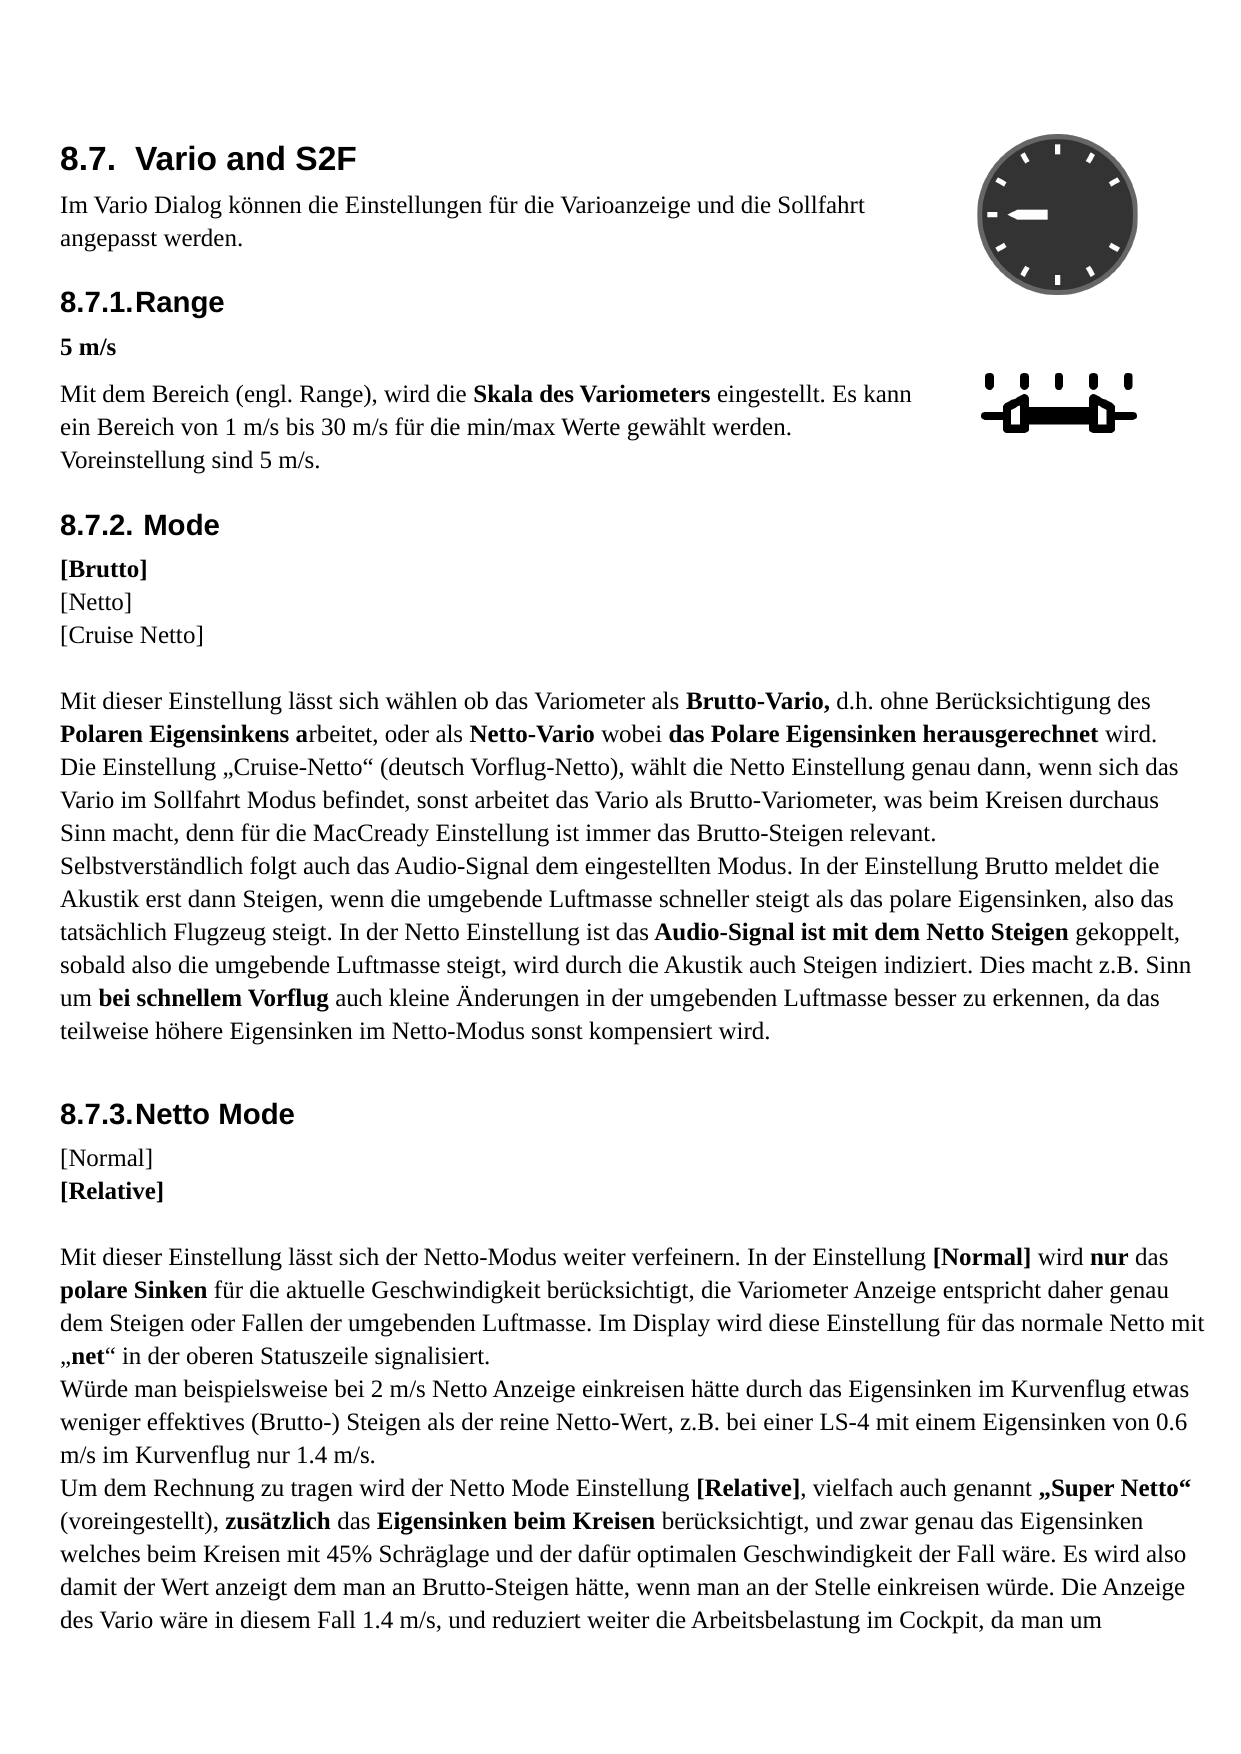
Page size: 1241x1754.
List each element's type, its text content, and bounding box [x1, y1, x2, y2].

picture [977, 134, 1138, 295]
subtitle Vario and S2F [60, 139, 977, 178]
text [1145, 332, 1207, 360]
text Selbstverständlich folgt auch das Audio-Signal dem eingestellten Modus. In der Einstellung Brutto meldet die Akustik erst dann Steigen, wenn die umgebende Luftmasse schneller steigt als das polare Eigensinken, also das tatsächlich Flugzeug steigt. In der Netto Einstellung ist das Audio-Signal ist mit dem Netto Steigen gekoppelt, sobald also die umgebende Luftmasse steigt, wird durch die Akustik auch Steigen indiziert. Dies macht z.B. Sinn um bei schnellem Vorflug auch kleine Änderungen in der umgebenden Luftmasse besser zu erkennen, da das teilweise höhere Eigensinken im Netto-Modus sonst kompensiert wird. [60, 851, 1207, 1045]
text [Netto] [60, 587, 1207, 615]
text Würde man beispielsweise bei 2 m/s Netto Anzeige einkreisen hätte durch das Eigensinken im Kurvenflug etwas weniger effektives (Brutto-) Steigen als der reine Netto-Wert, z.B. bei einer LS-4 mit einem Eigensinken von 0.6 m/s im Kurvenflug nur 1.4 m/s. [60, 1374, 1207, 1469]
subtitle Netto Mode [60, 1097, 1207, 1130]
text Die Einstellung „Cruise-Netto“ (deutsch Vorflug-Netto), wählt die Netto Einstellung genau dann, wenn sich das Vario im Sollfahrt Modus befindet, sonst arbeitet das Vario als Brutto-Variometer, was beim Kreisen durchaus Sinn macht, denn für die MacCready Einstellung ist immer das Brutto-Steigen relevant. [60, 752, 1207, 847]
text [Cruise Netto] [60, 620, 1207, 648]
text [1138, 190, 1207, 252]
text 5 m/s [60, 332, 972, 360]
subtitle [1138, 139, 1207, 178]
text Um dem Rechnung zu tragen wird der Netto Mode Einstellung [Relative], vielfach auch genannt „Super Netto“ (voreingestellt), zusätzlich das Eigensinken beim Kreisen berücksichtigt, und zwar genau das Eigensinken welches beim Kreisen mit 45% Schräglage und der dafür optimalen Geschwindigkeit der Fall wäre. Es wird also damit der Wert anzeigt dem man an Brutto-Steigen hätte, wenn man an der Stelle einkreisen würde. Die Anzeige des Vario wäre in diesem Fall 1.4 m/s, und reduziert weiter die Arbeitsbelastung im Cockpit, da man um [60, 1473, 1207, 1634]
subtitle Mode [60, 507, 1207, 541]
text [Relative] [60, 1176, 1207, 1204]
text [1145, 379, 1207, 474]
picture [972, 316, 1145, 489]
text Mit dem Bereich (engl. Range), wird die Skala des Variometers eingestellt. Es kann ein Bereich von 1 m/s bis 30 m/s für die min/max Werte gewählt werden. Voreinstellung sind 5 m/s. [60, 379, 972, 474]
text Im Vario Dialog können die Einstellungen für die Varioanzeige und die Sollfahrt angepasst werden. [60, 190, 977, 252]
text Mit dieser Einstellung lässt sich wählen ob das Variometer als Brutto-Vario, d.h. ohne Berücksichtigung des Polaren Eigensinkens arbeitet, oder als Netto-Vario wobei das Polare Eigensinken herausgerechnet wird. [60, 686, 1207, 747]
subtitle Range [60, 285, 1207, 319]
text Mit dieser Einstellung lässt sich der Netto-Modus weiter verfeinern. In der Einstellung [Normal] wird nur das polare Sinken für die aktuelle Geschwindigkeit berücksichtigt, die Variometer Anzeige entspricht daher genau dem Steigen oder Fallen der umgebenden Luftmasse. Im Display wird diese Einstellung für das normale Netto mit „net“ in der oberen Statuszeile signalisiert. [60, 1242, 1207, 1370]
text [Brutto] [60, 554, 1207, 582]
text [Normal] [60, 1143, 1207, 1172]
